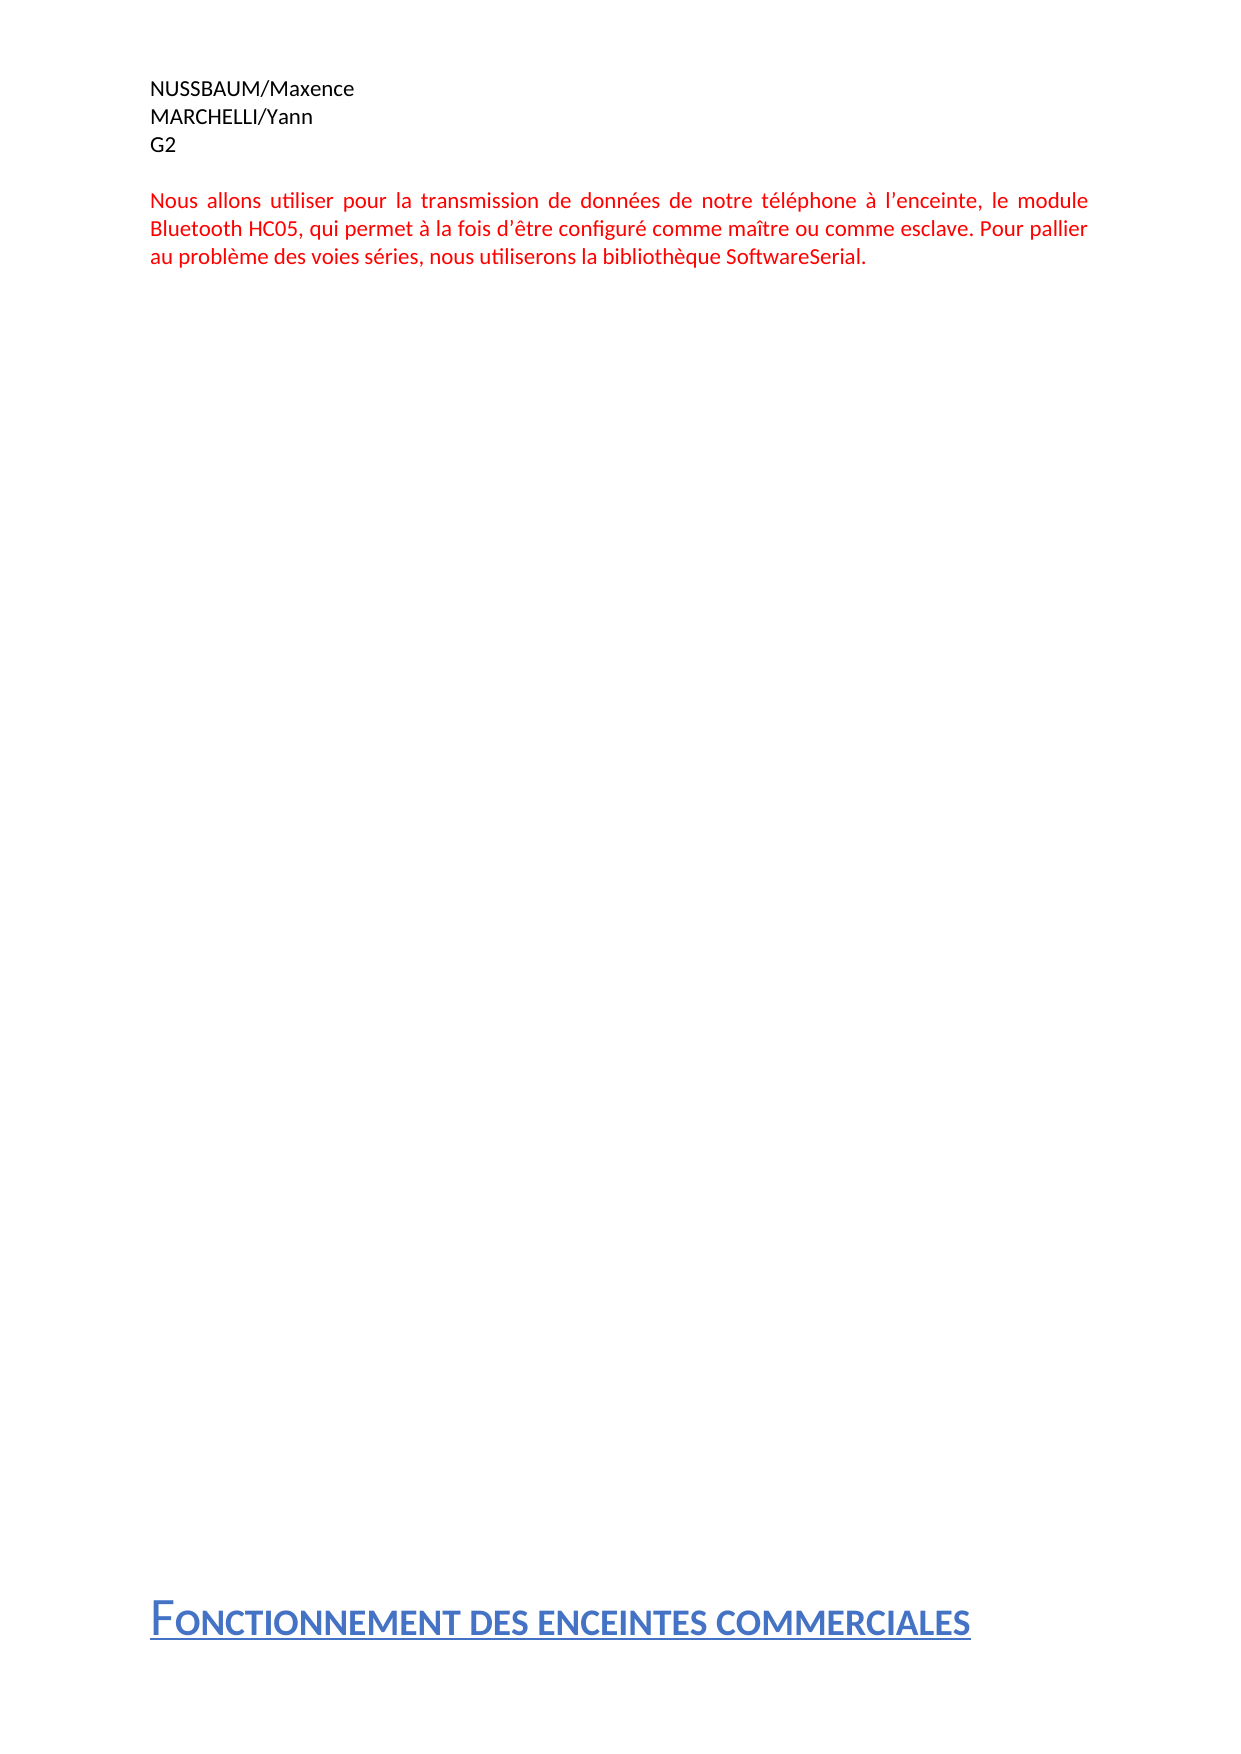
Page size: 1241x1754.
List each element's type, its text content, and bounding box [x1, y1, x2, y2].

text FONCTIONNEMENT DES ENCEINTES COMMERCIALES [150, 1582, 1090, 1649]
text Nous allons utiliser pour la transmission de données de notre téléphone à l’enceinte, le module Bluetooth HC05, qui permet à la fois d’être configuré comme maître ou comme esclave. Pour pallier au problème des voies séries, nous utiliserons la bibliothèque SoftwareSerial. [150, 186, 1090, 270]
